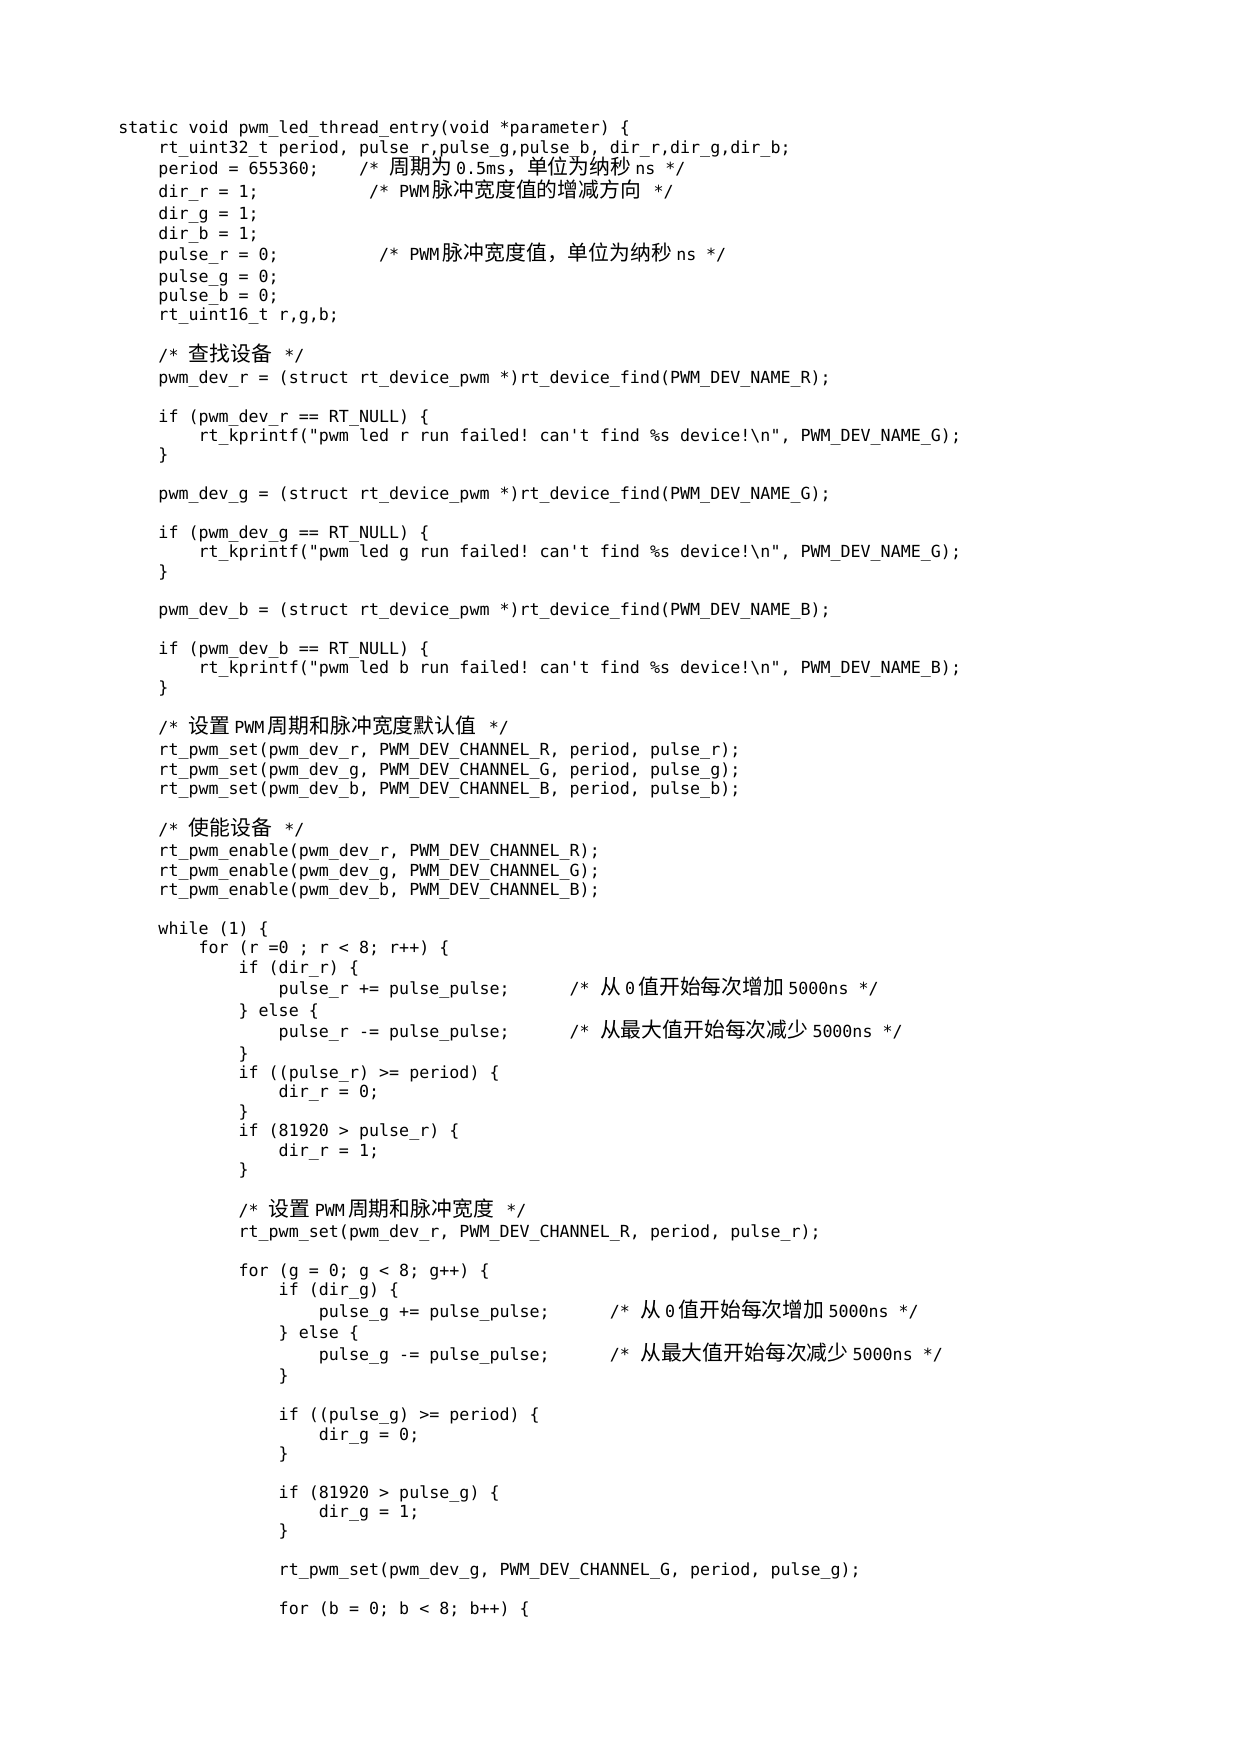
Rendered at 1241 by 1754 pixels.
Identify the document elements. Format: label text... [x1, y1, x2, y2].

text for (g = 0; g < 8; g++) { [118, 1261, 1122, 1280]
text rt_pwm_set(pwm_dev_g, PWM_DEV_CHANNEL_G, period, pulse_g); [118, 759, 1122, 779]
text } [118, 678, 1122, 697]
text /* 使能设备 */ [118, 818, 1122, 841]
text } [118, 1043, 1122, 1063]
text dir_b = 1; [118, 223, 1122, 243]
text while (1) { [118, 919, 1122, 938]
text } [118, 561, 1122, 581]
text pulse_g += pulse_pulse; /* 从0值开始每次增加5000ns */ [118, 1300, 1122, 1323]
text } [118, 445, 1122, 464]
text rt_pwm_enable(pwm_dev_r, PWM_DEV_CHANNEL_R); [118, 841, 1122, 861]
text static void pwm_led_thread_entry(void *parameter) { [118, 118, 1122, 137]
text } [118, 1444, 1122, 1463]
text /* 设置PWM周期和脉冲宽度 */ [118, 1198, 1122, 1222]
text if (pwm_dev_b == RT_NULL) { [118, 639, 1122, 658]
text pulse_r += pulse_pulse; /* 从0值开始每次增加5000ns */ [118, 977, 1122, 1001]
text pwm_dev_g = (struct rt_device_pwm *)rt_device_find(PWM_DEV_NAME_G); [118, 484, 1122, 503]
text period = 655360; /* 周期为0.5ms，单位为纳秒ns */ [118, 157, 1122, 181]
text pulse_r = 0; /* PWM脉冲宽度值，单位为纳秒ns */ [118, 243, 1122, 267]
text if (pwm_dev_r == RT_NULL) { [118, 406, 1122, 426]
text pulse_g = 0; [118, 267, 1122, 286]
text rt_kprintf("pwm led b run failed! can't find %s device!\n", PWM_DEV_NAME_B); [118, 658, 1122, 678]
text dir_g = 0; [118, 1424, 1122, 1444]
text pulse_r -= pulse_pulse; /* 从最大值开始每次减少5000ns */ [118, 1020, 1122, 1043]
text rt_pwm_set(pwm_dev_b, PWM_DEV_CHANNEL_B, period, pulse_b); [118, 779, 1122, 798]
text /* 查找设备 */ [118, 344, 1122, 368]
text rt_pwm_set(pwm_dev_r, PWM_DEV_CHANNEL_R, period, pulse_r); [118, 1222, 1122, 1242]
text rt_uint32_t period, pulse_r,pulse_g,pulse_b, dir_r,dir_g,dir_b; [118, 137, 1122, 157]
text dir_g = 1; [118, 1502, 1122, 1521]
text rt_pwm_enable(pwm_dev_b, PWM_DEV_CHANNEL_B); [118, 880, 1122, 899]
text for (b = 0; b < 8; b++) { [118, 1599, 1122, 1618]
text dir_r = 1; [118, 1140, 1122, 1160]
text pulse_g -= pulse_pulse; /* 从最大值开始每次减少5000ns */ [118, 1343, 1122, 1366]
text rt_uint16_t r,g,b; [118, 305, 1122, 325]
text pwm_dev_r = (struct rt_device_pwm *)rt_device_find(PWM_DEV_NAME_R); [118, 368, 1122, 387]
text } [118, 1521, 1122, 1541]
text if ((pulse_g) >= period) { [118, 1405, 1122, 1424]
text rt_kprintf("pwm led g run failed! can't find %s device!\n", PWM_DEV_NAME_G); [118, 542, 1122, 561]
text } else { [118, 1323, 1122, 1343]
text rt_pwm_enable(pwm_dev_g, PWM_DEV_CHANNEL_G); [118, 861, 1122, 880]
text rt_kprintf("pwm led r run failed! can't find %s device!\n", PWM_DEV_NAME_G); [118, 426, 1122, 445]
text dir_r = 1; /* PWM脉冲宽度值的增减方向 */ [118, 181, 1122, 204]
text if (dir_g) { [118, 1280, 1122, 1300]
text if ((pulse_r) >= period) { [118, 1063, 1122, 1082]
text pwm_dev_b = (struct rt_device_pwm *)rt_device_find(PWM_DEV_NAME_B); [118, 600, 1122, 619]
text dir_r = 0; [118, 1082, 1122, 1102]
text } [118, 1160, 1122, 1179]
text rt_pwm_set(pwm_dev_r, PWM_DEV_CHANNEL_R, period, pulse_r); [118, 740, 1122, 759]
text if (dir_r) { [118, 957, 1122, 977]
text } [118, 1366, 1122, 1386]
text pulse_b = 0; [118, 286, 1122, 305]
text for (r =0 ; r < 8; r++) { [118, 938, 1122, 957]
text dir_g = 1; [118, 204, 1122, 223]
text if (81920 > pulse_r) { [118, 1121, 1122, 1140]
text } else { [118, 1001, 1122, 1020]
text /* 设置PWM周期和脉冲宽度默认值 */ [118, 716, 1122, 740]
text } [118, 1102, 1122, 1121]
text if (pwm_dev_g == RT_NULL) { [118, 523, 1122, 542]
text rt_pwm_set(pwm_dev_g, PWM_DEV_CHANNEL_G, period, pulse_g); [118, 1560, 1122, 1579]
text if (81920 > pulse_g) { [118, 1483, 1122, 1502]
